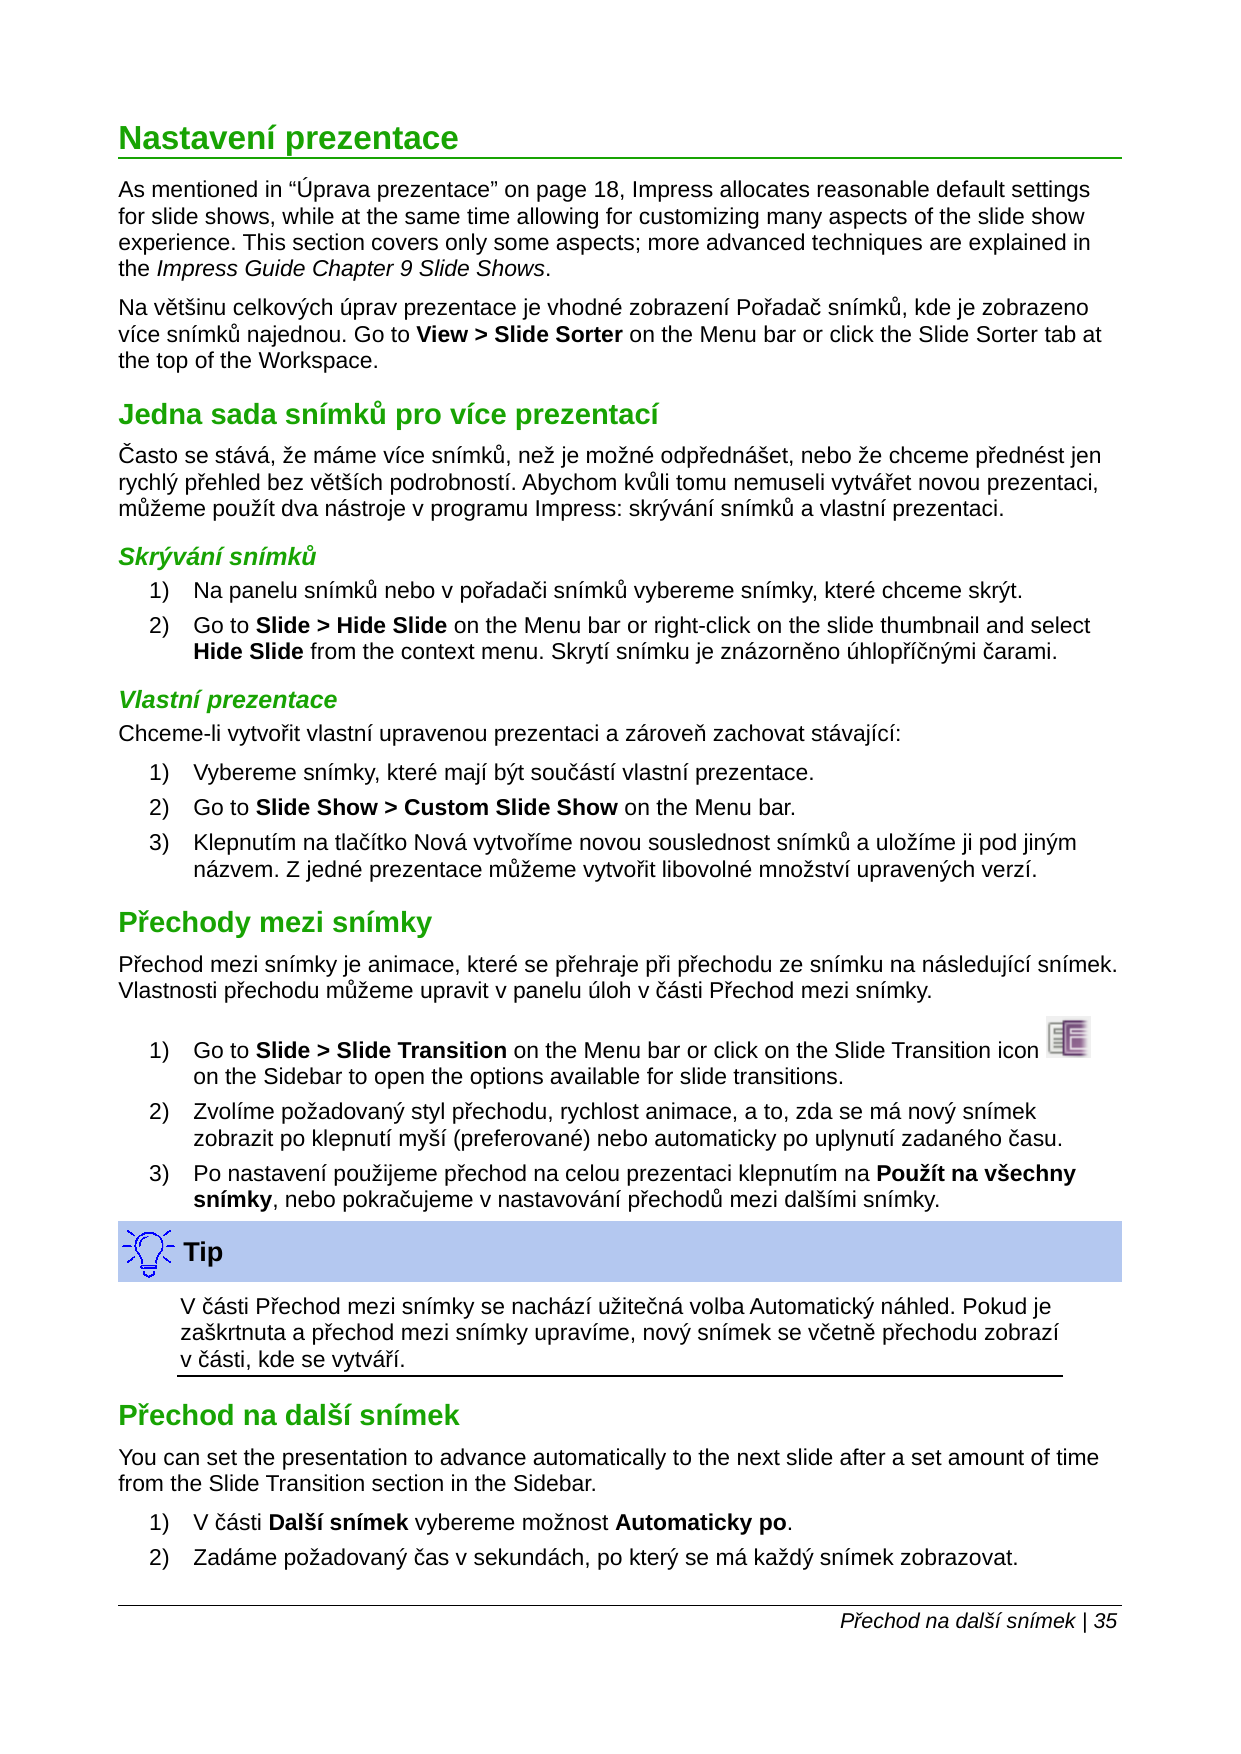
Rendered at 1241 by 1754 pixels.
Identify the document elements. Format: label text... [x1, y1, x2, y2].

subtitle Skrývání snímků [118, 542, 1122, 571]
subtitle Tip [118, 1221, 1122, 1282]
list Na většinu celkových úprav prezentace je vhodné zobrazení Pořadač snímků, kde je zobrazeno více snímků najednou. Go to View > Slide Sorter on the Menu bar or click the Slide Sorter tab at the top of the Workspace. [118, 294, 1122, 373]
list Zadáme požadovaný čas v sekundách, po který se má každý snímek zobrazovat. [169, 1544, 1122, 1570]
list Klepnutím na tlačítko Nová vytvoříme novou souslednost snímků a uložíme ji pod jiným názvem. Z jedné prezentace můžeme vytvořit libovolné množství upravených verzí. [169, 829, 1122, 882]
list Přechod mezi snímky je animace, které se přehraje při přechodu ze snímku na následující snímek. Vlastnosti přechodu můžeme upravit v panelu úloh v části Přechod mezi snímky. [118, 951, 1122, 1003]
list Go to Slide > Hide Slide on the Menu bar or right-click on the slide thumbnail and select Hide Slide from the context menu. Skrytí snímku je znázorněno úhlopříčnými čarami. [169, 612, 1122, 664]
list As mentioned in “Modifying the slide show” on page 17, Impress allocates reasonable default settings for slide shows, while at the same time allowing for customizing many aspects of the slide show experience. This section covers only some aspects; more advanced techniques are explained in the Impress Guide Chapter 9 Slide Shows. [118, 176, 1122, 282]
list You can set the presentation to advance automatically to the next slide after a set amount of time from the Slide Transition section in the Sidebar. [118, 1444, 1122, 1496]
list Zvolíme požadovaný styl přechodu, rychlost animace, a to, zda se má nový snímek zobrazit po klepnutí myší (preferované) nebo automaticky po uplynutí zadaného času. [169, 1098, 1122, 1151]
text V části Přechod mezi snímky se nachází užitečná volba Automatický náhled. Pokud je zaškrtnuta a přechod mezi snímky upravíme, nový snímek se včetně přechodu zobrazí v části, kde se vytváří. [177, 1290, 1063, 1375]
list Go to Slide Show > Custom Slide Show on the Menu bar. [169, 794, 1122, 820]
subtitle Přechod na další snímek [118, 1398, 1122, 1432]
list V části Další snímek vybereme možnost Automaticky po. [169, 1509, 1122, 1535]
list Vybereme snímky, které mají být součástí vlastní prezentace. [169, 759, 1122, 785]
list Po nastavení použijeme přechod na celou prezentaci klepnutím na Použít na všechny snímky, nebo pokračujeme v nastavování přechodů mezi dalšími snímky. [169, 1160, 1122, 1212]
subtitle Jedna sada snímků pro více prezentací [118, 397, 1122, 431]
list Na panelu snímků nebo v pořadači snímků vybereme snímky, které chceme skrýt. [169, 577, 1122, 603]
list Chceme-li vytvořit vlastní upravenou prezentaci a zároveň zachovat stávající: [118, 720, 1122, 746]
subtitle Přechody mezi snímky [118, 906, 1122, 939]
picture [119, 1222, 179, 1282]
subtitle Nastavení prezentace [118, 118, 1122, 157]
text Často se stává, že máme více snímků, než je možné odpřednášet, nebo že chceme přednést jen rychlý přehled bez větších podrobností. Abychom kvůli tomu nemuseli vytvářet novou prezentaci, můžeme použít dva nástroje v programu Impress: skrývání snímků a vlastní prezentaci. [118, 442, 1122, 521]
list Go to Slide > Slide Transition on the Menu bar or click on the Slide Transition icon on the Sidebar to open the options available for slide transitions. [169, 1016, 1122, 1089]
subtitle Vlastní prezentace [118, 685, 1122, 714]
